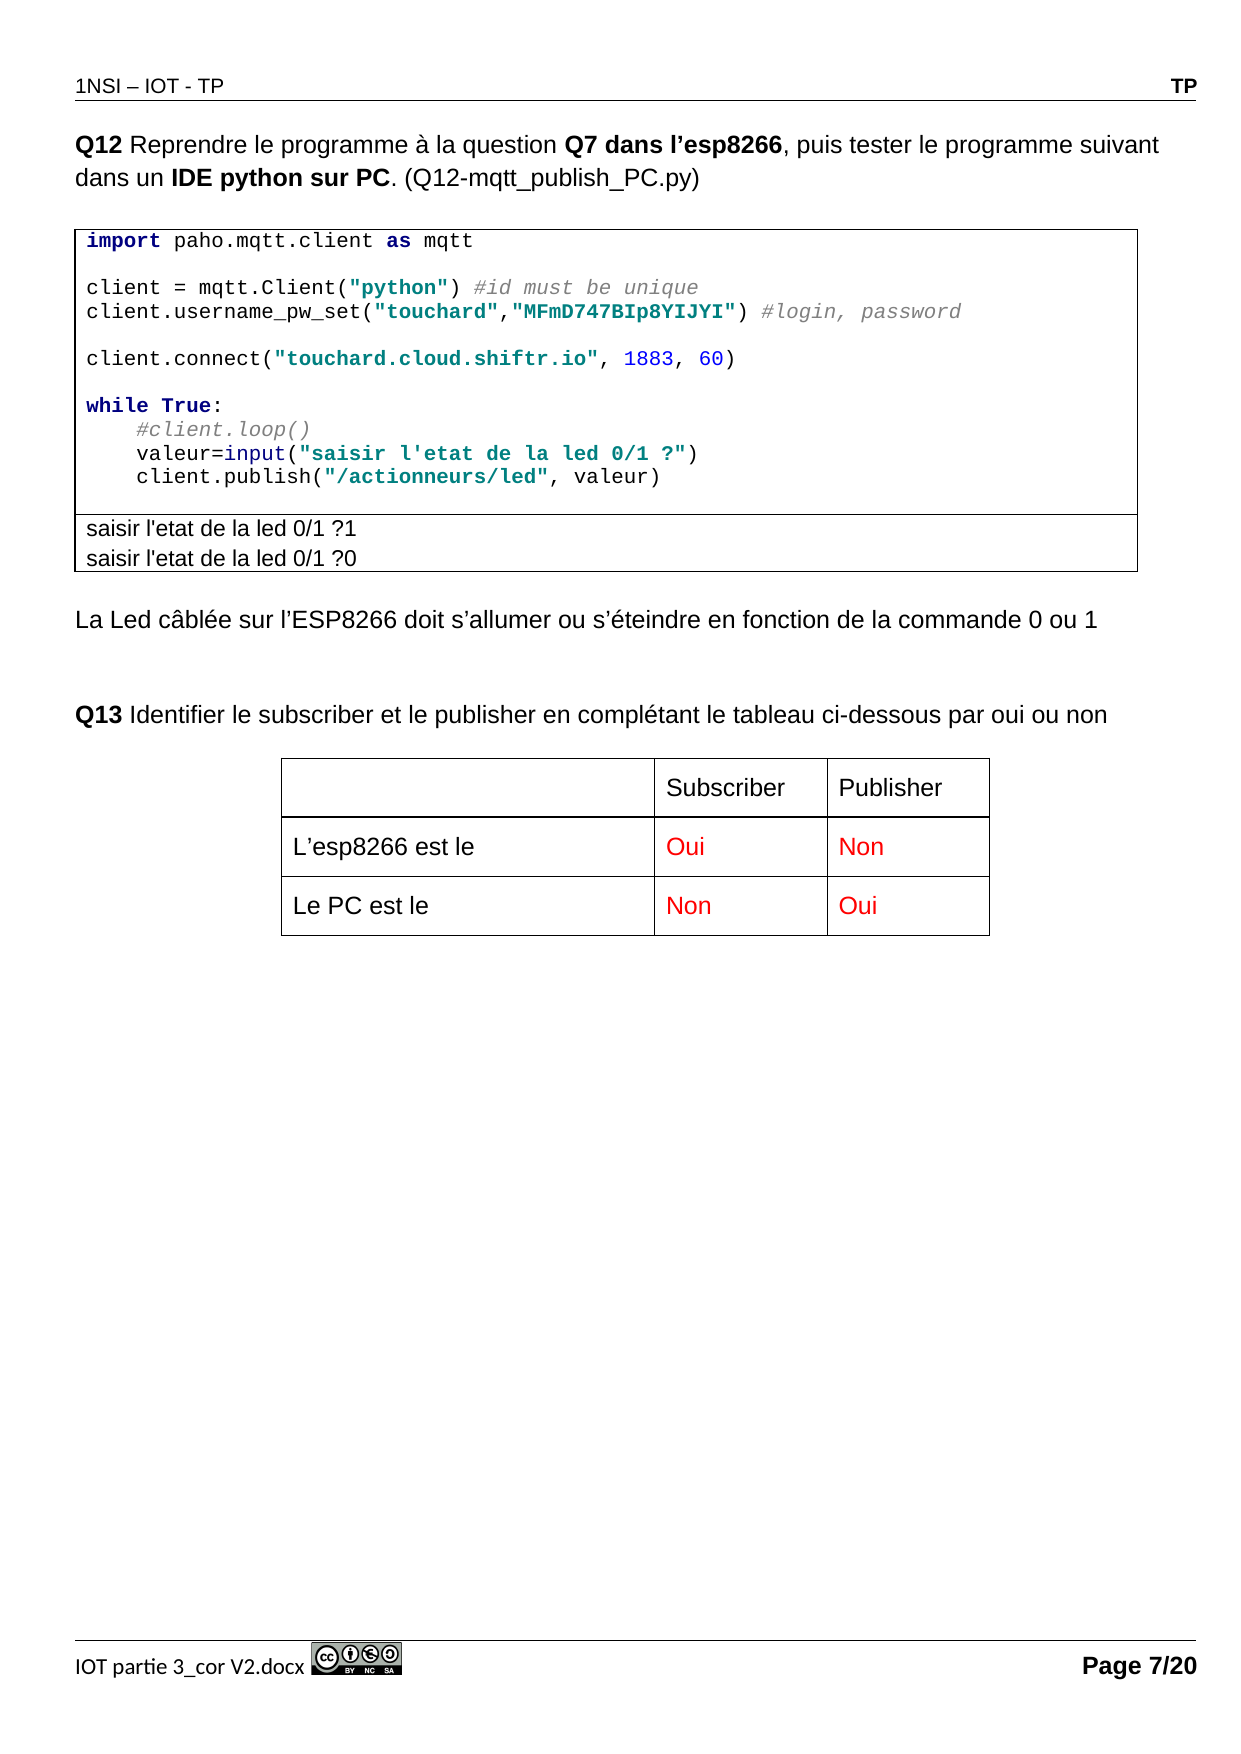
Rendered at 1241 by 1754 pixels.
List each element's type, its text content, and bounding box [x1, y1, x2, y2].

table_header Subscriber [655, 759, 827, 816]
picture [311, 1642, 402, 1675]
table_cell Le PC est le [282, 877, 654, 934]
table_cell Oui [828, 877, 989, 934]
table_header [282, 759, 654, 816]
table_cell Oui [655, 818, 827, 876]
text Q12 Reprendre le programme à la question Q7 dans l’esp8266, puis tester le programme suivant dans un IDE python sur PC. (Q12-mqtt_publish_PC.py) [75, 129, 1196, 191]
table_header Publisher [828, 759, 989, 816]
table_cell saisir l'etat de la led 0/1 ?1 saisir l'etat de la led 0/1 ?0 [76, 515, 1137, 571]
text La Led câblée sur l’ESP8266 doit s’allumer ou s’éteindre en fonction de la commande 0 ou 1 [75, 605, 1196, 634]
table_cell Non [655, 877, 827, 934]
text Q13 Identifier le subscriber et le publisher en complétant le tableau ci-dessous par oui ou non [75, 700, 1196, 729]
table_cell L’esp8266 est le [282, 818, 654, 876]
table_cell Non [828, 818, 989, 876]
